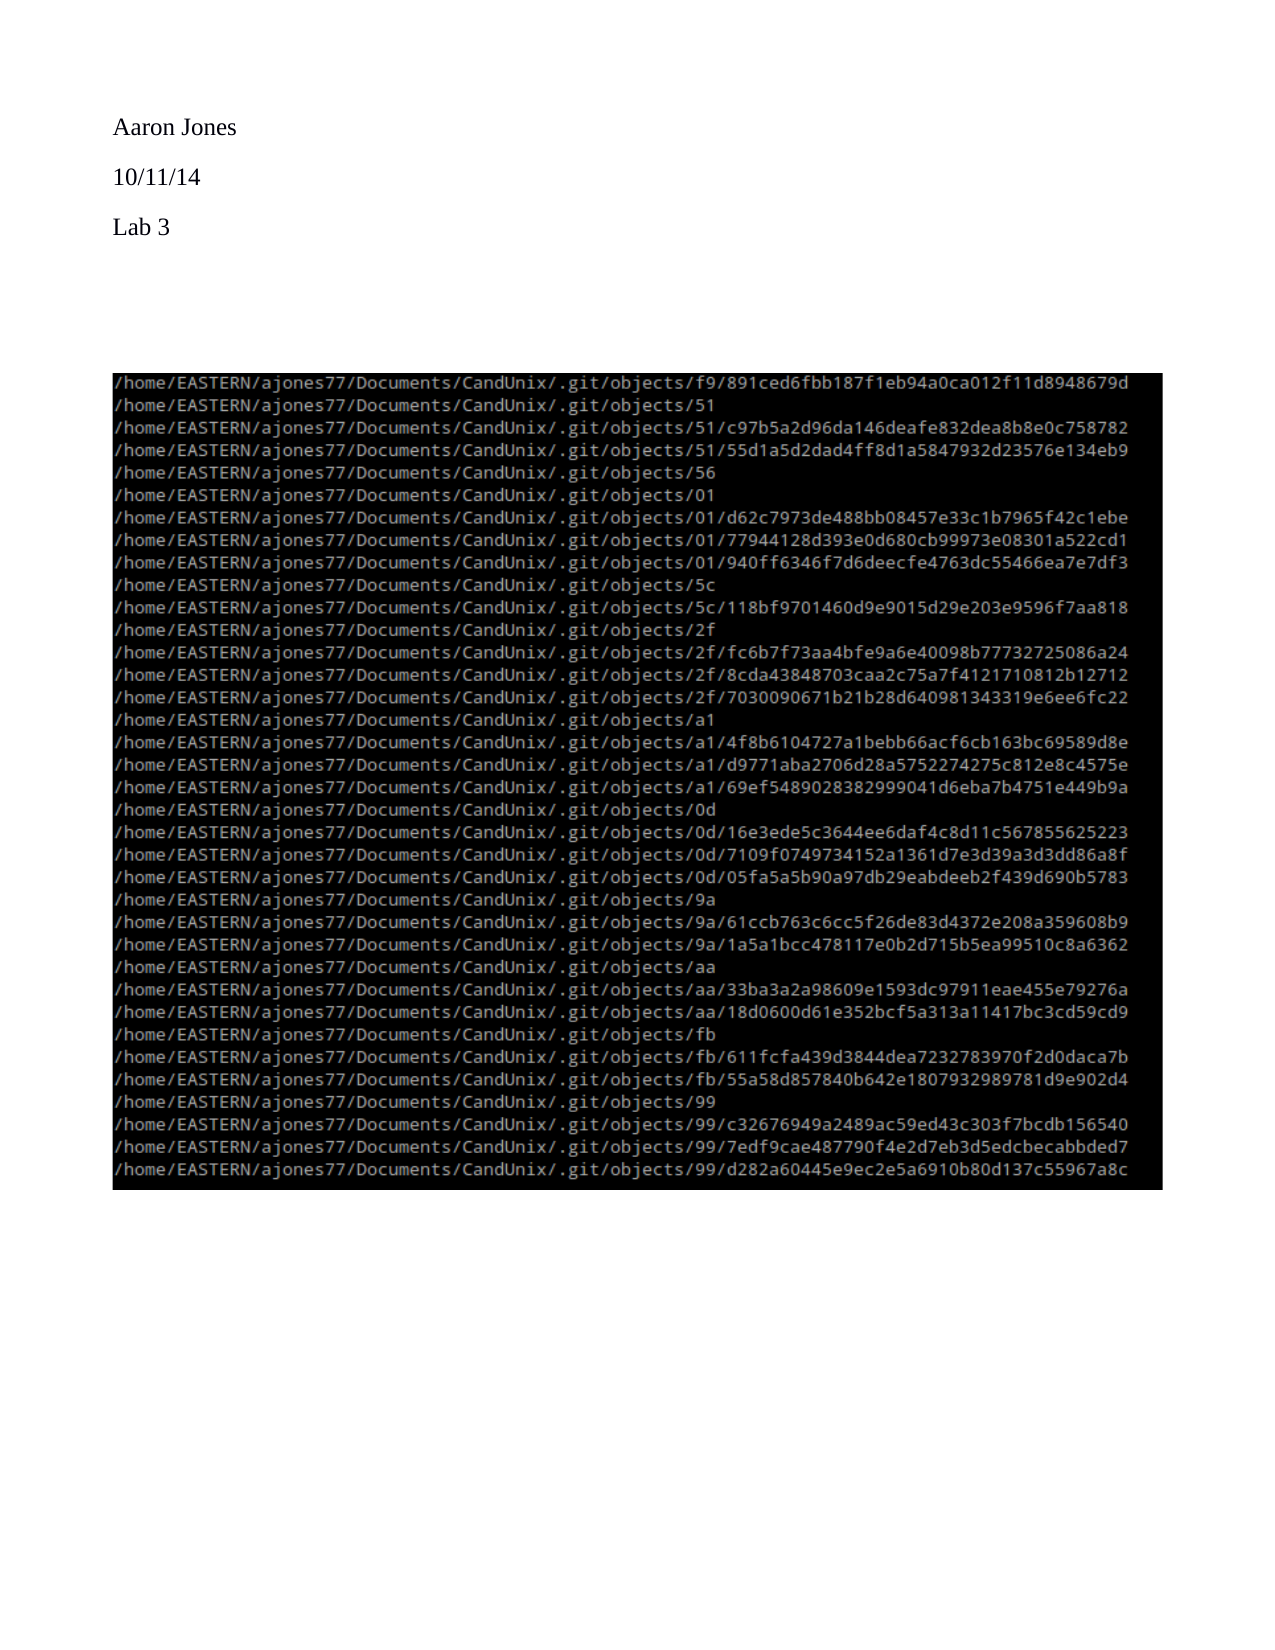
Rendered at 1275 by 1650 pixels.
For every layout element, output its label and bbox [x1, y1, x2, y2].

picture [112, 373, 1163, 1190]
